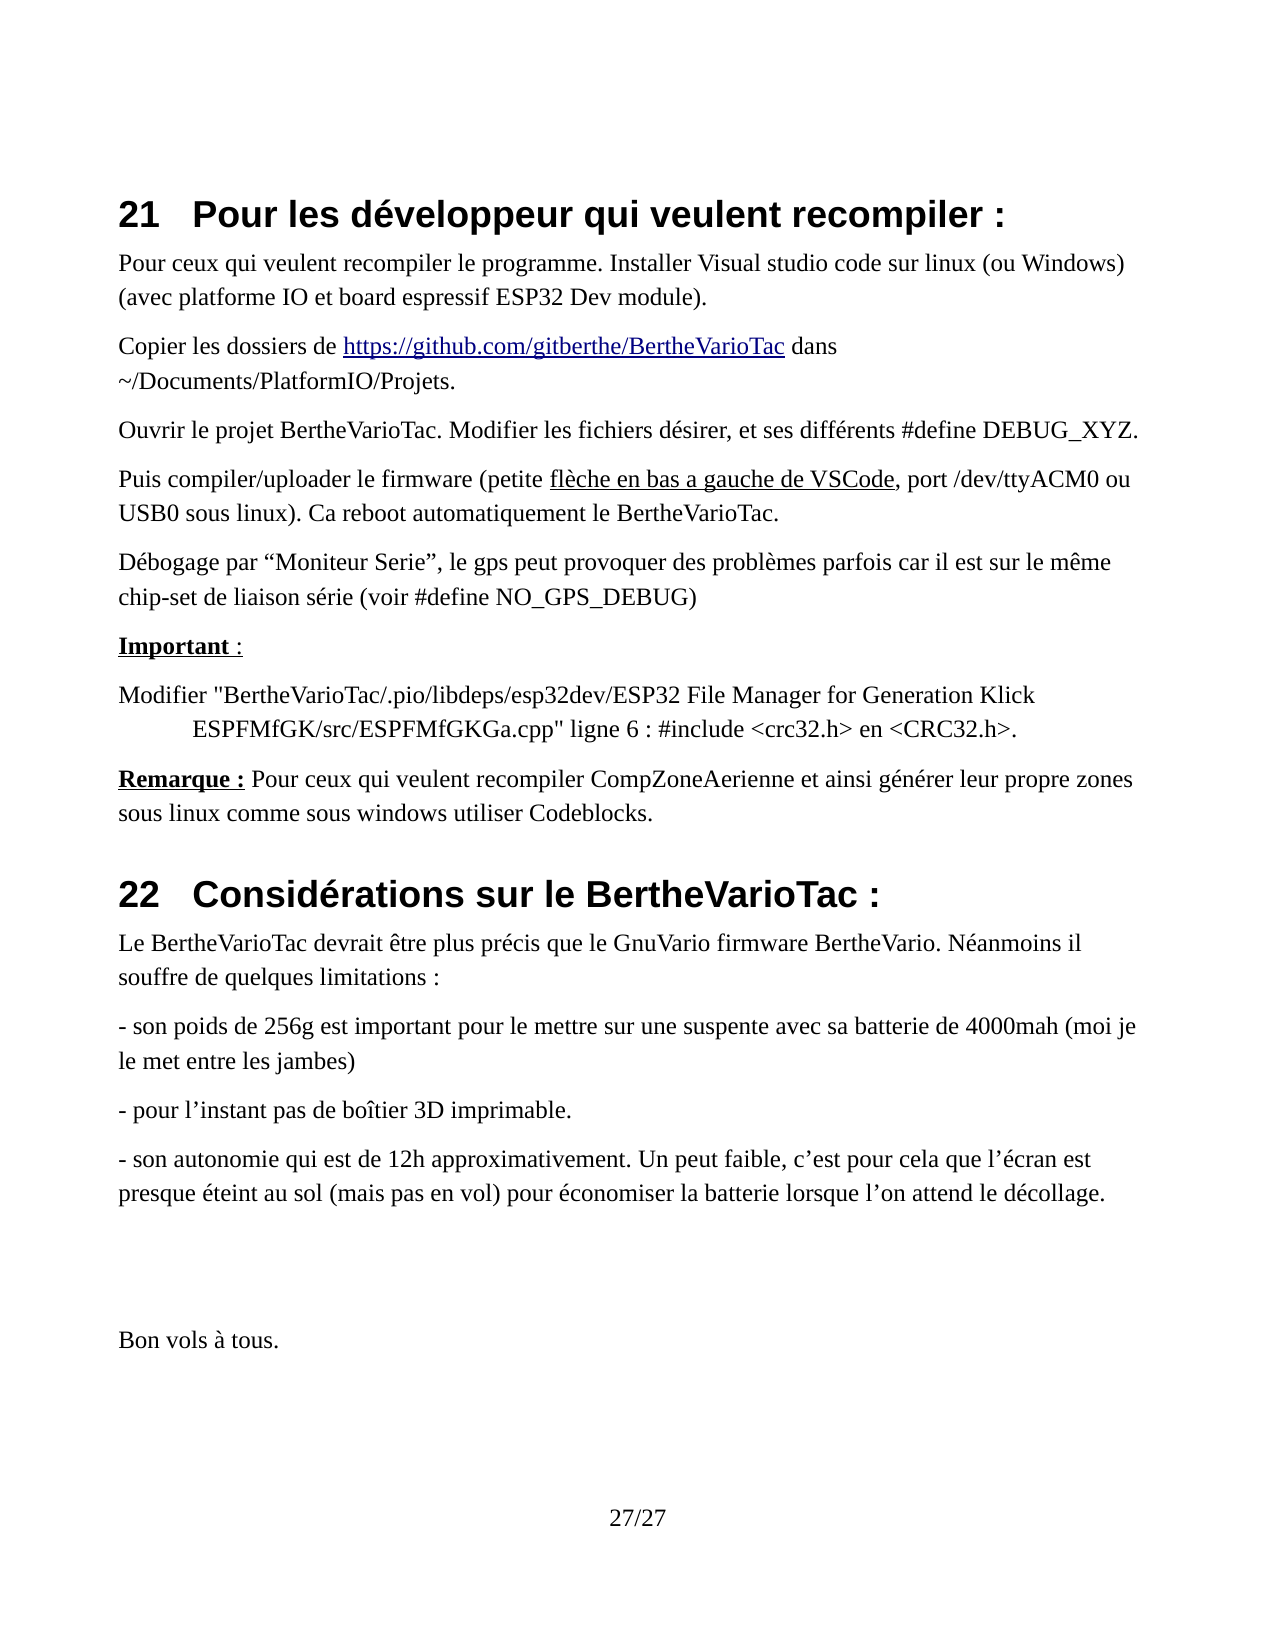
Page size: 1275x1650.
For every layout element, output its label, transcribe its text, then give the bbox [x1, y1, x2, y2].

subtitle Considérations sur le BertheVarioTac : [118, 872, 1157, 915]
text Le BertheVarioTac devrait être plus précis que le GnuVario firmware BertheVario. Néanmoins il souffre de quelques limitations : [118, 928, 1157, 991]
text Ouvrir le projet BertheVarioTac. Modifier les fichiers désirer, et ses différents #define DEBUG_XYZ. [118, 415, 1157, 444]
text Modifier "BertheVarioTac/.pio/libdeps/esp32dev/ESP32 File Manager for Generation Klick ESPFMfGK/src/ESPFMfGKGa.cpp" ligne 6 : #include <crc32.h> en <CRC32.h>. [118, 680, 1157, 743]
text - son autonomie qui est de 12h approximativement. Un peut faible, c’est pour cela que l’écran est presque éteint au sol (mais pas en vol) pour économiser la batterie lorsque l’on attend le décollage. [118, 1144, 1157, 1207]
text Bon vols à tous. [118, 1326, 1157, 1354]
text Pour ceux qui veulent recompiler le programme. Installer Visual studio code sur linux (ou Windows) (avec platforme IO et board espressif ESP32 Dev module). [118, 248, 1157, 311]
text Important : [118, 631, 1157, 660]
text Remarque : Pour ceux qui veulent recompiler CompZoneAerienne et ainsi générer leur propre zones sous linux comme sous windows utiliser Codeblocks. [118, 764, 1157, 827]
text Puis compiler/uploader le firmware (petite flèche en bas a gauche de VSCode, port /dev/ttyACM0 ou USB0 sous linux). Ca reboot automatiquement le BertheVarioTac. [118, 464, 1157, 527]
text - pour l’instant pas de boîtier 3D imprimable. [118, 1095, 1157, 1124]
subtitle Pour les développeur qui veulent recompiler : [118, 192, 1157, 235]
text Débogage par “Moniteur Serie”, le gps peut provoquer des problèmes parfois car il est sur le même chip-set de liaison série (voir #define NO_GPS_DEBUG) [118, 547, 1157, 611]
text - son poids de 256g est important pour le mettre sur une suspente avec sa batterie de 4000mah (moi je le met entre les jambes) [118, 1011, 1157, 1074]
text Copier les dossiers de https://github.com/gitberthe/BertheVarioTac dans ~/Documents/PlatformIO/Projets. [118, 331, 1157, 394]
